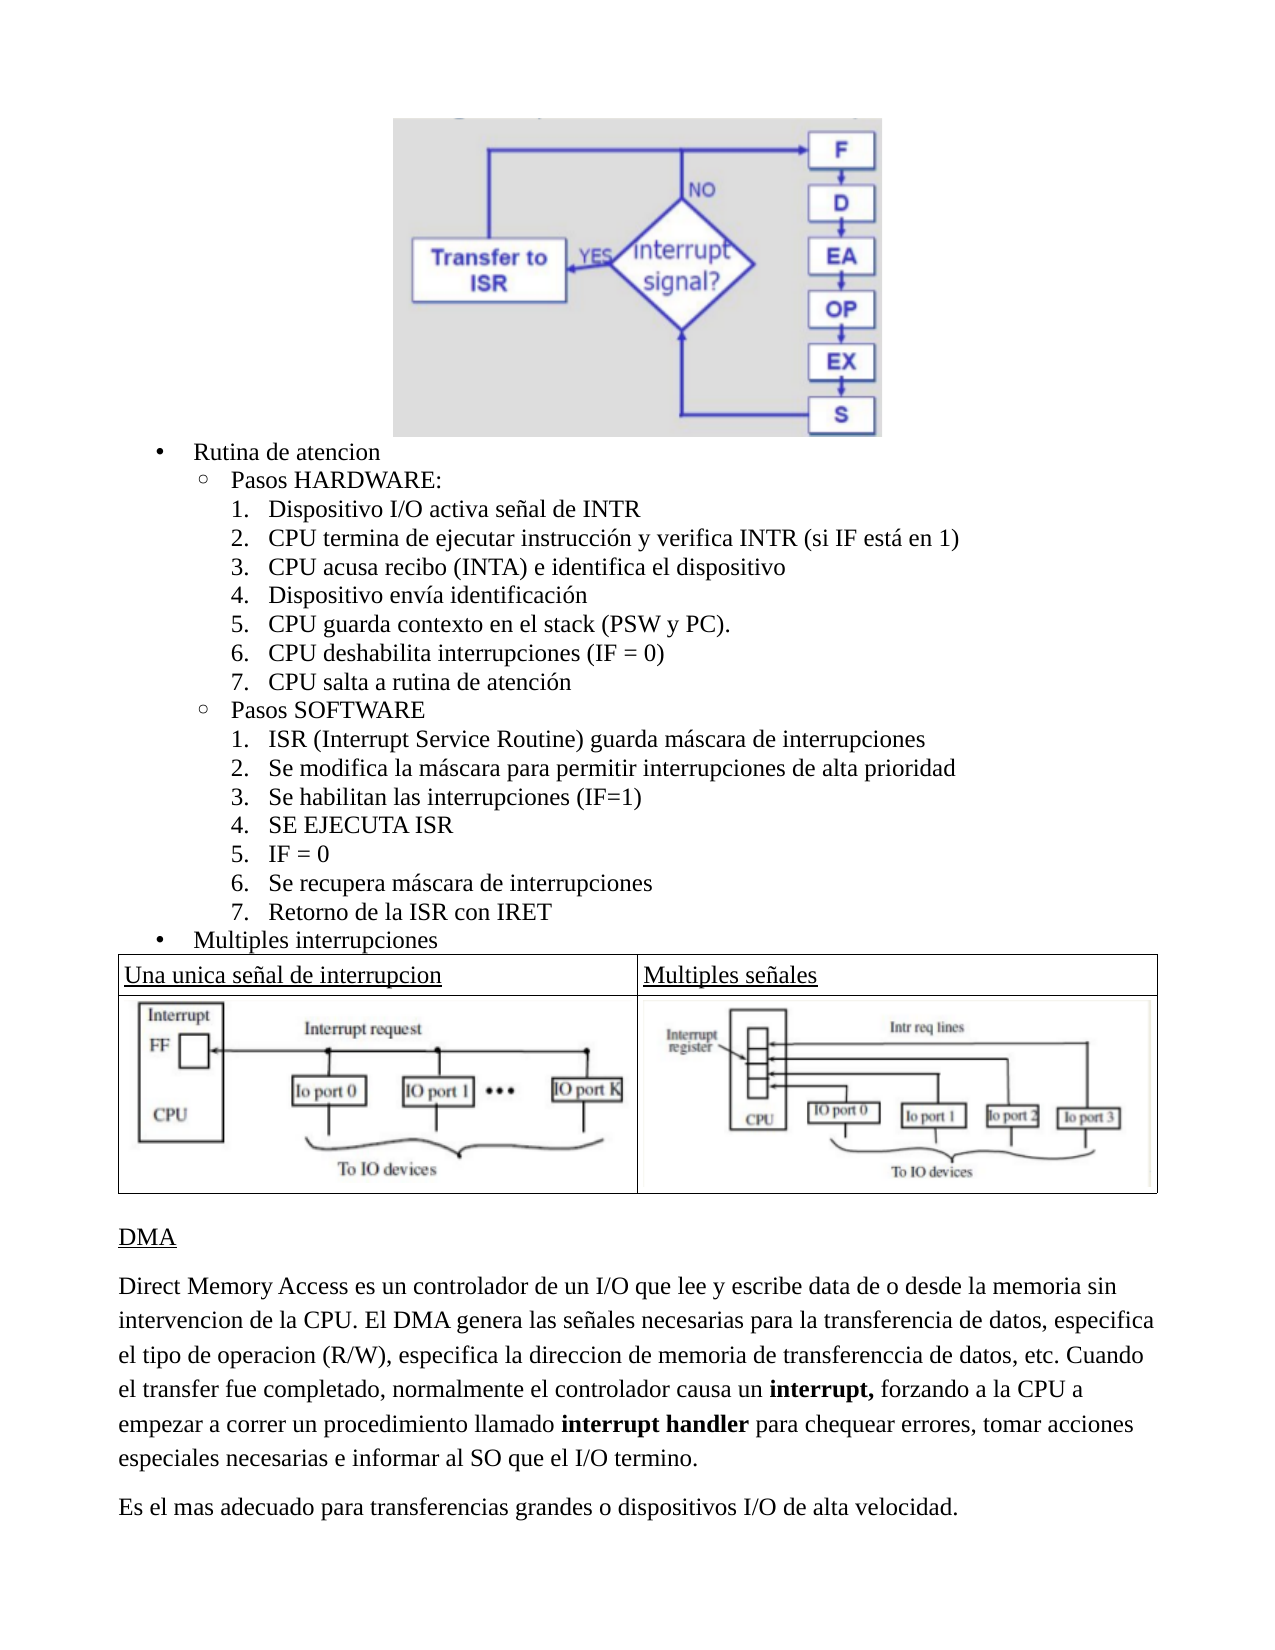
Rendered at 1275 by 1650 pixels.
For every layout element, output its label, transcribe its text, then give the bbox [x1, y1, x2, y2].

table_header Multiples señales [638, 955, 1157, 995]
picture [643, 1000, 1152, 1187]
text DMA [118, 1222, 1157, 1250]
list SE EJECUTA ISR [231, 811, 1157, 839]
list Se modifica la máscara para permitir interrupciones de alta prioridad [231, 753, 1157, 782]
list CPU termina de ejecutar instrucción y verifica INTR (si IF está en 1) [231, 523, 1157, 552]
picture [393, 118, 883, 437]
list Pasos HARDWARE: [193, 466, 1157, 494]
list ISR (Interrupt Service Routine) guarda máscara de interrupciones [231, 724, 1157, 753]
text Es el mas adecuado para transferencias grandes o dispositivos I/O de alta velocidad. [118, 1492, 1157, 1521]
list CPU salta a rutina de atención [231, 667, 1157, 696]
list Se habilitan las interrupciones (IF=1) [231, 782, 1157, 811]
list Se recupera máscara de interrupciones [231, 868, 1157, 897]
list Rutina de atencion [156, 437, 1157, 466]
picture [123, 1000, 632, 1183]
list Dispositivo envía identificación [231, 581, 1157, 609]
list Dispositivo I/O activa señal de INTR [231, 494, 1157, 523]
table_cell [638, 996, 1157, 1193]
text Direct Memory Access es un controlador de un I/O que lee y escribe data de o desde la memoria sin intervencion de la CPU. El DMA genera las señales necesarias para la transferencia de datos, especifica el tipo de operacion (R/W), especifica la direccion de memoria de transferenccia de datos, etc. Cuando el transfer fue completado, normalmente el controlador causa un interrupt, forzando a la CPU a empezar a correr un procedimiento llamado interrupt handler para chequear errores, tomar acciones especiales necesarias e informar al SO que el I/O termino. [118, 1271, 1157, 1472]
list CPU deshabilita interrupciones (IF = 0) [231, 638, 1157, 667]
list CPU guarda contexto en el stack (PSW y PC). [231, 609, 1157, 638]
table_cell [119, 996, 637, 1193]
list Retorno de la ISR con IRET [231, 897, 1157, 926]
list CPU acusa recibo (INTA) e identifica el dispositivo [231, 552, 1157, 581]
list Pasos SOFTWARE [193, 696, 1157, 724]
list IF = 0 [231, 839, 1157, 868]
list Multiples interrupciones [156, 926, 1157, 954]
table_header Una unica señal de interrupcion [119, 955, 637, 995]
